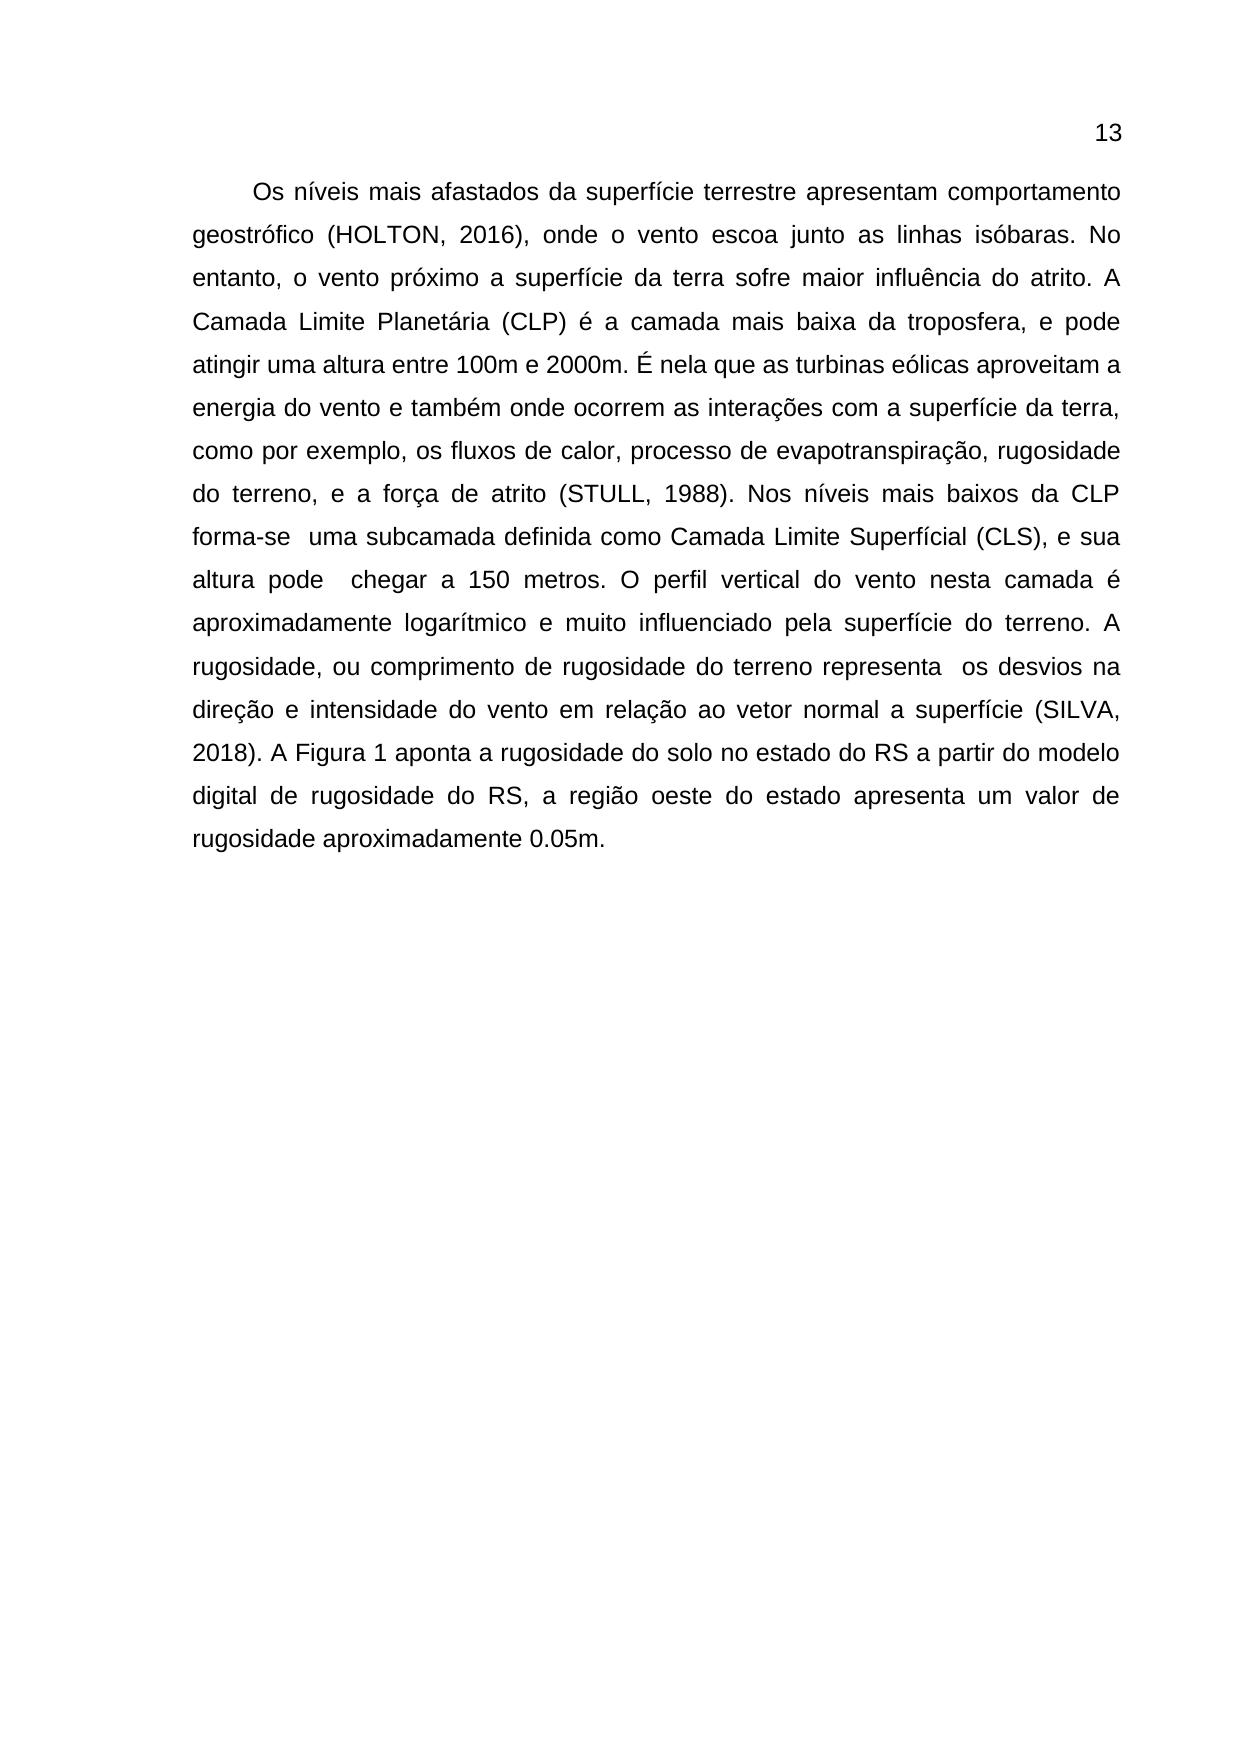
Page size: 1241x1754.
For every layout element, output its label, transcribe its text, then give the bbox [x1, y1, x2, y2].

text Os níveis mais afastados da superfície terrestre apresentam comportamento geostrófico (HOLTON, 2016), onde o vento escoa junto as linhas isóbaras. No entanto, o vento próximo a superfície da terra sofre maior influência do atrito. A Camada Limite Planetária (CLP) é a camada mais baixa da troposfera, e pode atingir uma altura entre 100m e 2000m. É nela que as turbinas eólicas aproveitam a energia do vento e também onde ocorrem as interações com a superfície da terra, como por exemplo, os fluxos de calor, processo de evapotranspiração, rugosidade do terreno, e a força de atrito (STULL, 1988). Nos níveis mais baixos da CLP forma-se uma subcamada definida como Camada Limite Superfícial (CLS), e sua altura pode chegar a 150 metros. O perfil vertical do vento nesta camada é aproximadamente logarítmico e muito influenciado pela superfície do terreno. A rugosidade, ou comprimento de rugosidade do terreno representa os desvios na direção e intensidade do vento em relação ao vetor normal a superfície (SILVA, 2018). A Figura 1 aponta a rugosidade do solo no estado do RS a partir do modelo digital de rugosidade do RS, a região oeste do estado apresenta um valor de rugosidade aproximadamente 0.05m. [177, 177, 1122, 853]
